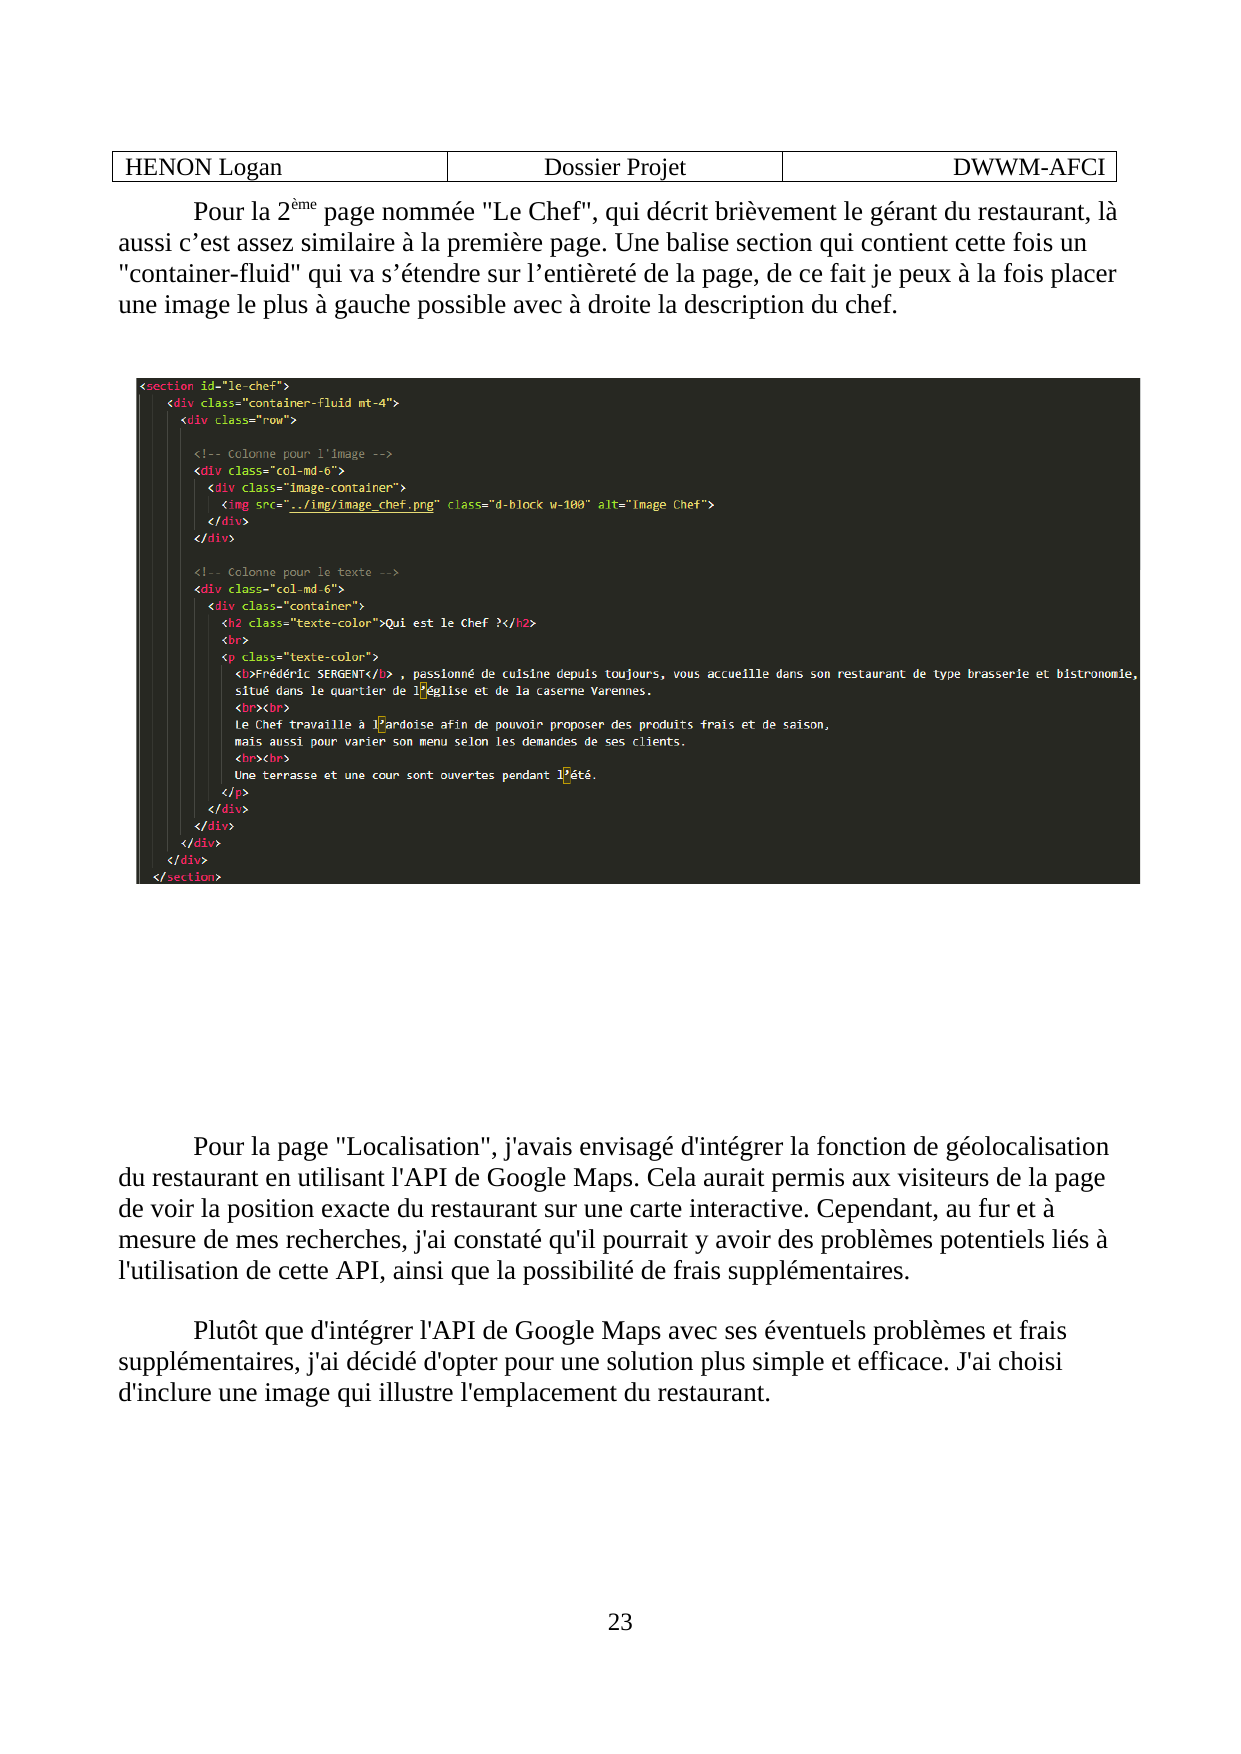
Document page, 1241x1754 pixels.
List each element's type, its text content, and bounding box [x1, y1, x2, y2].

text Pour la page "Localisation", j'avais envisagé d'intégrer la fonction de géolocalisation du restaurant en utilisant l'API de Google Maps. Cela aurait permis aux visiteurs de la page de voir la position exacte du restaurant sur une carte interactive. Cependant, au fur et à mesure de mes recherches, j'ai constaté qu'il pourrait y avoir des problèmes potentiels liés à l'utilisation de cette API, ainsi que la possibilité de frais supplémentaires. [118, 1129, 1122, 1285]
text Plutôt que d'intégrer l'API de Google Maps avec ses éventuels problèmes et frais supplémentaires, j'ai décidé d'opter pour une solution plus simple et efficace. J'ai choisi d'inclure une image qui illustre l'emplacement du restaurant. [118, 1314, 1122, 1407]
picture [136, 378, 1141, 884]
text Pour la 2ème page nommée "Le Chef", qui décrit brièvement le gérant du restaurant, là aussi c’est assez similaire à la première page. Une balise section qui contient cette fois un "container-fluid" qui va s’étendre sur l’entièreté de la page, de ce fait je peux à la fois placer une image le plus à gauche possible avec à droite la description du chef. [118, 195, 1122, 319]
